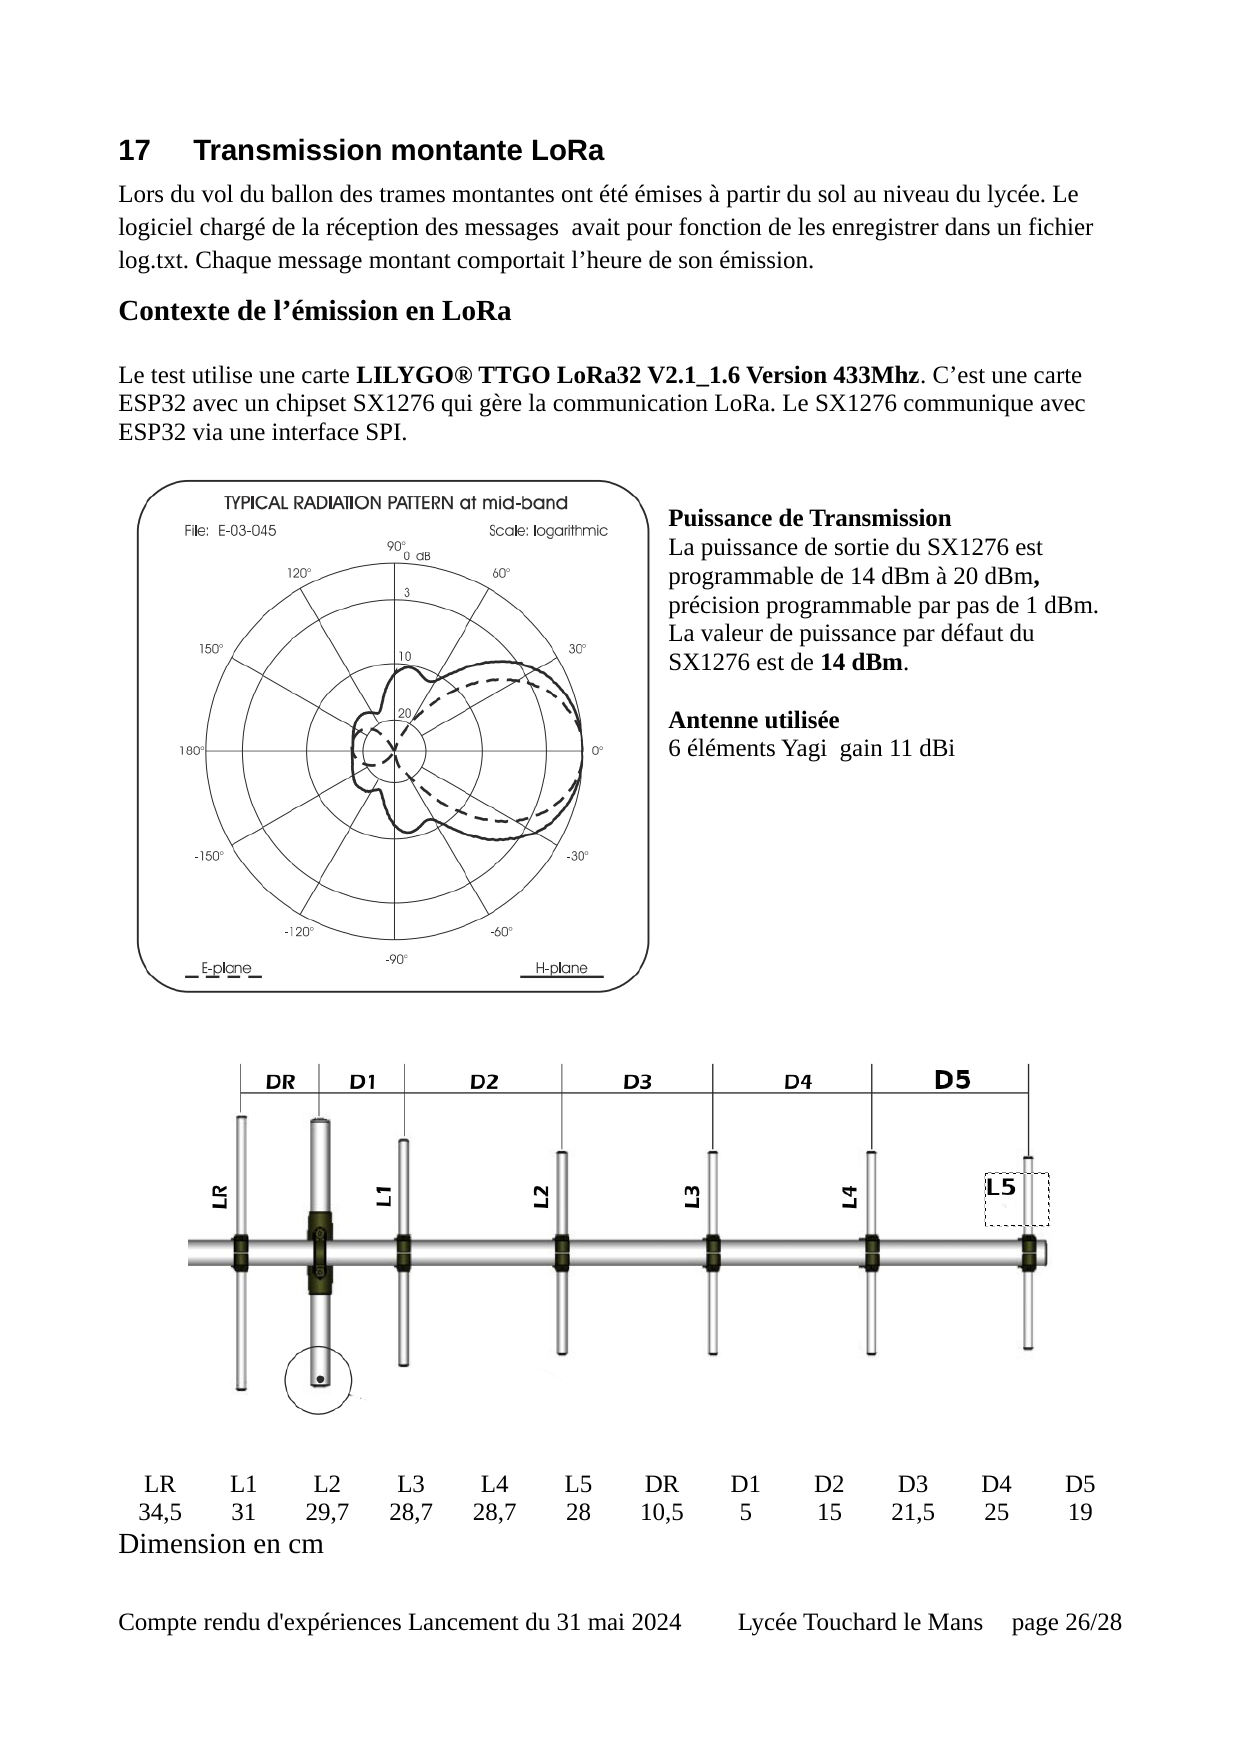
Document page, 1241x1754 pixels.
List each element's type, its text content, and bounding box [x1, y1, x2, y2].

table_header L1 [202, 1469, 285, 1497]
text La puissance de sortie du SX1276 est programmable de 14 dBm à 20 dBm, précision programmable par pas de 1 dBm. La valeur de puissance par défaut du SX1276 est de 14 dBm. [669, 532, 1122, 676]
text 6 éléments Yagi gain 11 dBi [669, 733, 1122, 762]
table_cell 28,7 [453, 1498, 536, 1526]
text Dimension en cm [118, 1526, 1122, 1560]
text Puissance de Transmission [669, 503, 1122, 532]
table_header DR [620, 1469, 704, 1497]
text Le test utilise une carte LILYGO® TTGO LoRa32 V2.1_1.6 Version 433Mhz. C’est une carte ESP32 avec un chipset SX1276 qui gère la communication LoRa. Le SX1276 communique avec ESP32 via une interface SPI. [118, 360, 1122, 446]
table_cell 28,7 [369, 1498, 453, 1526]
table_cell 5 [704, 1498, 787, 1526]
table_cell 21,5 [871, 1498, 955, 1526]
table_header D1 [704, 1469, 787, 1497]
table_header L4 [453, 1469, 536, 1497]
table_header D3 [871, 1469, 955, 1497]
text Antenne utilisée [669, 705, 1122, 733]
table_cell 29,7 [285, 1498, 369, 1526]
table_header D5 [1038, 1469, 1122, 1497]
table_header LR [118, 1469, 202, 1497]
table_cell 19 [1038, 1498, 1122, 1526]
table_cell 15 [788, 1498, 871, 1526]
subtitle Transmission montante LoRa [118, 133, 1122, 166]
table_header L5 [536, 1469, 620, 1497]
picture [118, 468, 669, 1004]
text Contexte de l’émission en LoRa [118, 293, 1122, 326]
table_cell 28 [536, 1498, 620, 1526]
text Lors du vol du ballon des trames montantes ont été émises à partir du sol au niveau du lycée. Le logiciel chargé de la réception des messages avait pour fonction de les enregistrer dans un fichier log.txt. Chaque message montant comportait l’heure de son émission. [118, 179, 1122, 274]
picture [162, 1021, 1078, 1440]
table_header D4 [955, 1469, 1038, 1497]
table_cell 25 [955, 1498, 1038, 1526]
table_cell 34,5 [118, 1498, 202, 1526]
table_header L2 [285, 1469, 369, 1497]
table_header D2 [788, 1469, 871, 1497]
table_cell 10,5 [620, 1498, 704, 1526]
table_header L3 [369, 1469, 453, 1497]
table_cell 31 [202, 1498, 285, 1526]
